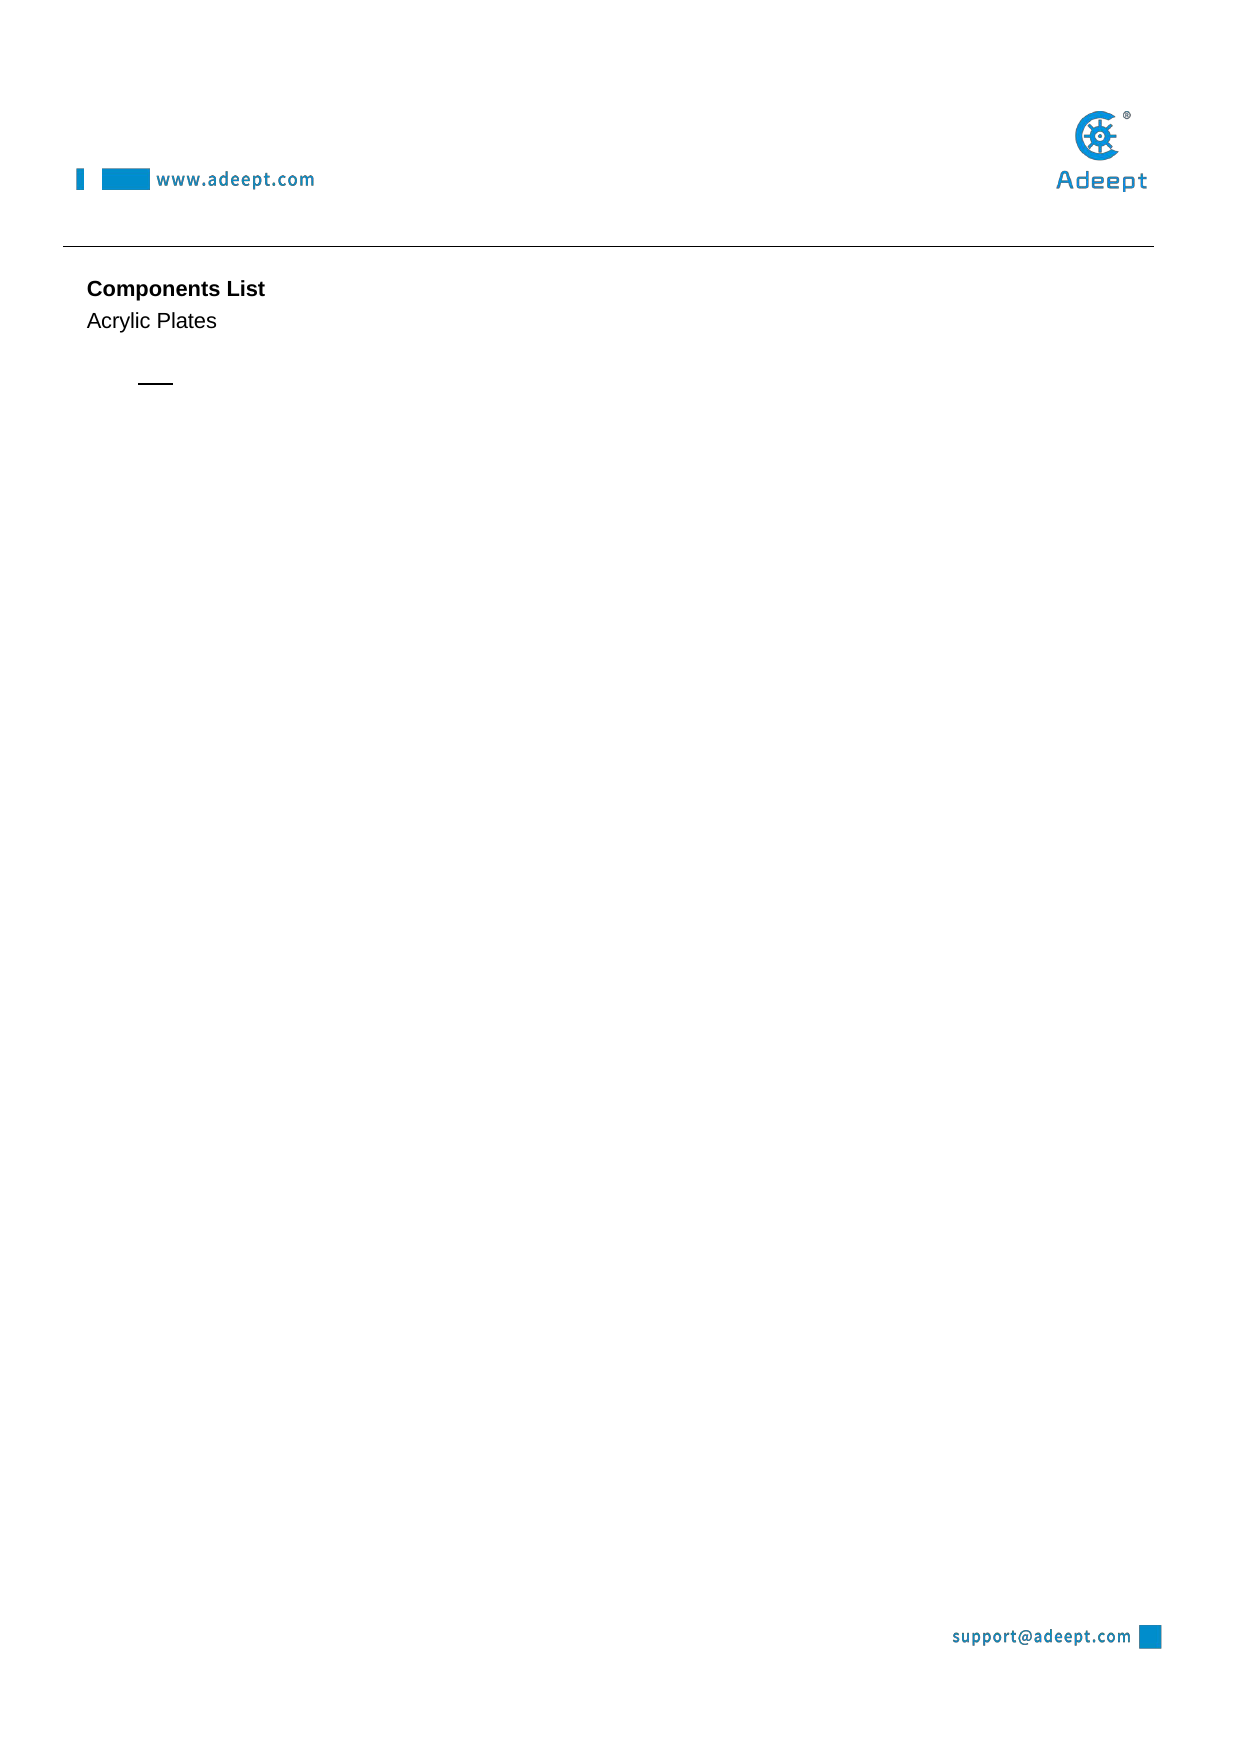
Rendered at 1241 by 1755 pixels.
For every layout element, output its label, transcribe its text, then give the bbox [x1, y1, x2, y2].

subtitle Components List [87, 276, 1178, 301]
text Acrylic Plates [87, 308, 1178, 334]
